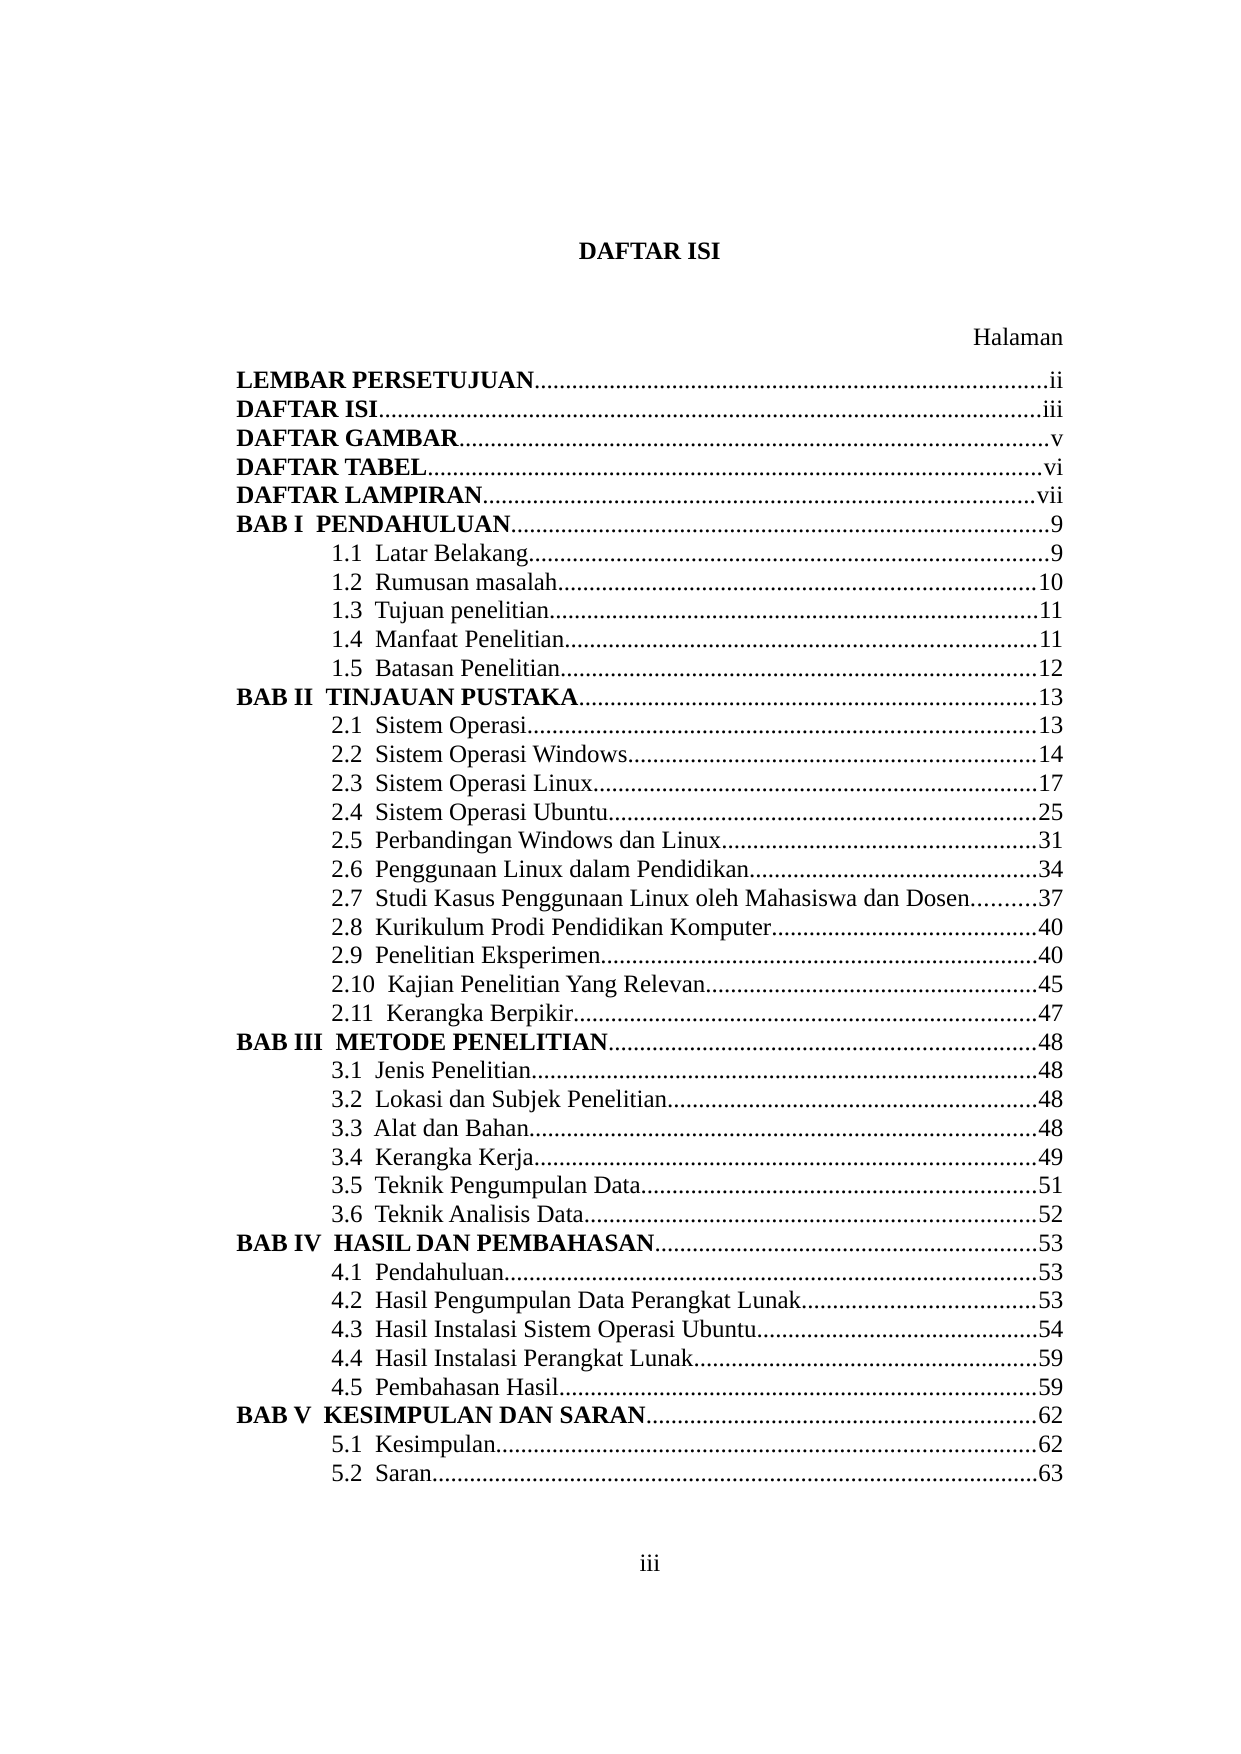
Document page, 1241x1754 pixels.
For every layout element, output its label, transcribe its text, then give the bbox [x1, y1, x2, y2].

text 5.2 Saran 63 [325, 1458, 1063, 1487]
text 3.1 Jenis Penelitian 48 [325, 1056, 1063, 1084]
text 5.1 Kesimpulan 62 [325, 1429, 1063, 1458]
text 2.10 Kajian Penelitian Yang Relevan 45 [325, 969, 1063, 998]
text BAB V KESIMPULAN DAN SARAN 62 [236, 1401, 1063, 1429]
subtitle DAFTAR ISI [236, 236, 1063, 265]
text LEMBAR PERSETUJUAN ii [236, 366, 1063, 394]
text 4.3 Hasil Instalasi Sistem Operasi Ubuntu 54 [325, 1314, 1063, 1343]
text 3.5 Teknik Pengumpulan Data 51 [325, 1171, 1063, 1199]
text 2.2 Sistem Operasi Windows 14 [325, 739, 1063, 768]
text 2.1 Sistem Operasi 13 [325, 711, 1063, 739]
text 4.5 Pembahasan Hasil 59 [325, 1372, 1063, 1401]
text Halaman [236, 322, 1063, 351]
text 3.3 Alat dan Bahan 48 [325, 1113, 1063, 1142]
text 1.3 Tujuan penelitian 11 [325, 596, 1063, 624]
text 1.4 Manfaat Penelitian 11 [325, 624, 1063, 653]
text 3.4 Kerangka Kerja 49 [325, 1142, 1063, 1171]
text BAB IV HASIL DAN PEMBAHASAN 53 [236, 1228, 1063, 1257]
text 4.1 Pendahuluan 53 [325, 1257, 1063, 1286]
text 1.5 Batasan Penelitian 12 [325, 653, 1063, 682]
text 2.4 Sistem Operasi Ubuntu 25 [325, 797, 1063, 826]
text 4.2 Hasil Pengumpulan Data Perangkat Lunak 53 [325, 1286, 1063, 1314]
text 2.8 Kurikulum Prodi Pendidikan Komputer 40 [325, 912, 1063, 941]
text 3.2 Lokasi dan Subjek Penelitian 48 [325, 1084, 1063, 1113]
text 4.4 Hasil Instalasi Perangkat Lunak 59 [325, 1343, 1063, 1372]
text 2.3 Sistem Operasi Linux 17 [325, 768, 1063, 797]
text 1.2 Rumusan masalah 10 [325, 567, 1063, 596]
text 1.1 Latar Belakang 9 [325, 538, 1063, 567]
text DAFTAR LAMPIRAN vii [236, 481, 1063, 509]
text BAB II TINJAUAN PUSTAKA 13 [236, 682, 1063, 711]
text 2.11 Kerangka Berpikir 47 [325, 998, 1063, 1027]
text DAFTAR ISI iii [236, 394, 1063, 423]
text 2.5 Perbandingan Windows dan Linux 31 [325, 826, 1063, 854]
text BAB III METODE PENELITIAN 48 [236, 1027, 1063, 1056]
text BAB I PENDAHULUAN 9 [236, 509, 1063, 538]
text 2.6 Penggunaan Linux dalam Pendidikan 34 [325, 854, 1063, 883]
text DAFTAR TABEL vi [236, 452, 1063, 481]
text 2.9 Penelitian Eksperimen 40 [325, 941, 1063, 969]
text DAFTAR GAMBAR v [236, 423, 1063, 452]
text 3.6 Teknik Analisis Data 52 [325, 1199, 1063, 1228]
text 2.7 Studi Kasus Penggunaan Linux oleh Mahasiswa dan Dosen 37 [325, 883, 1063, 912]
